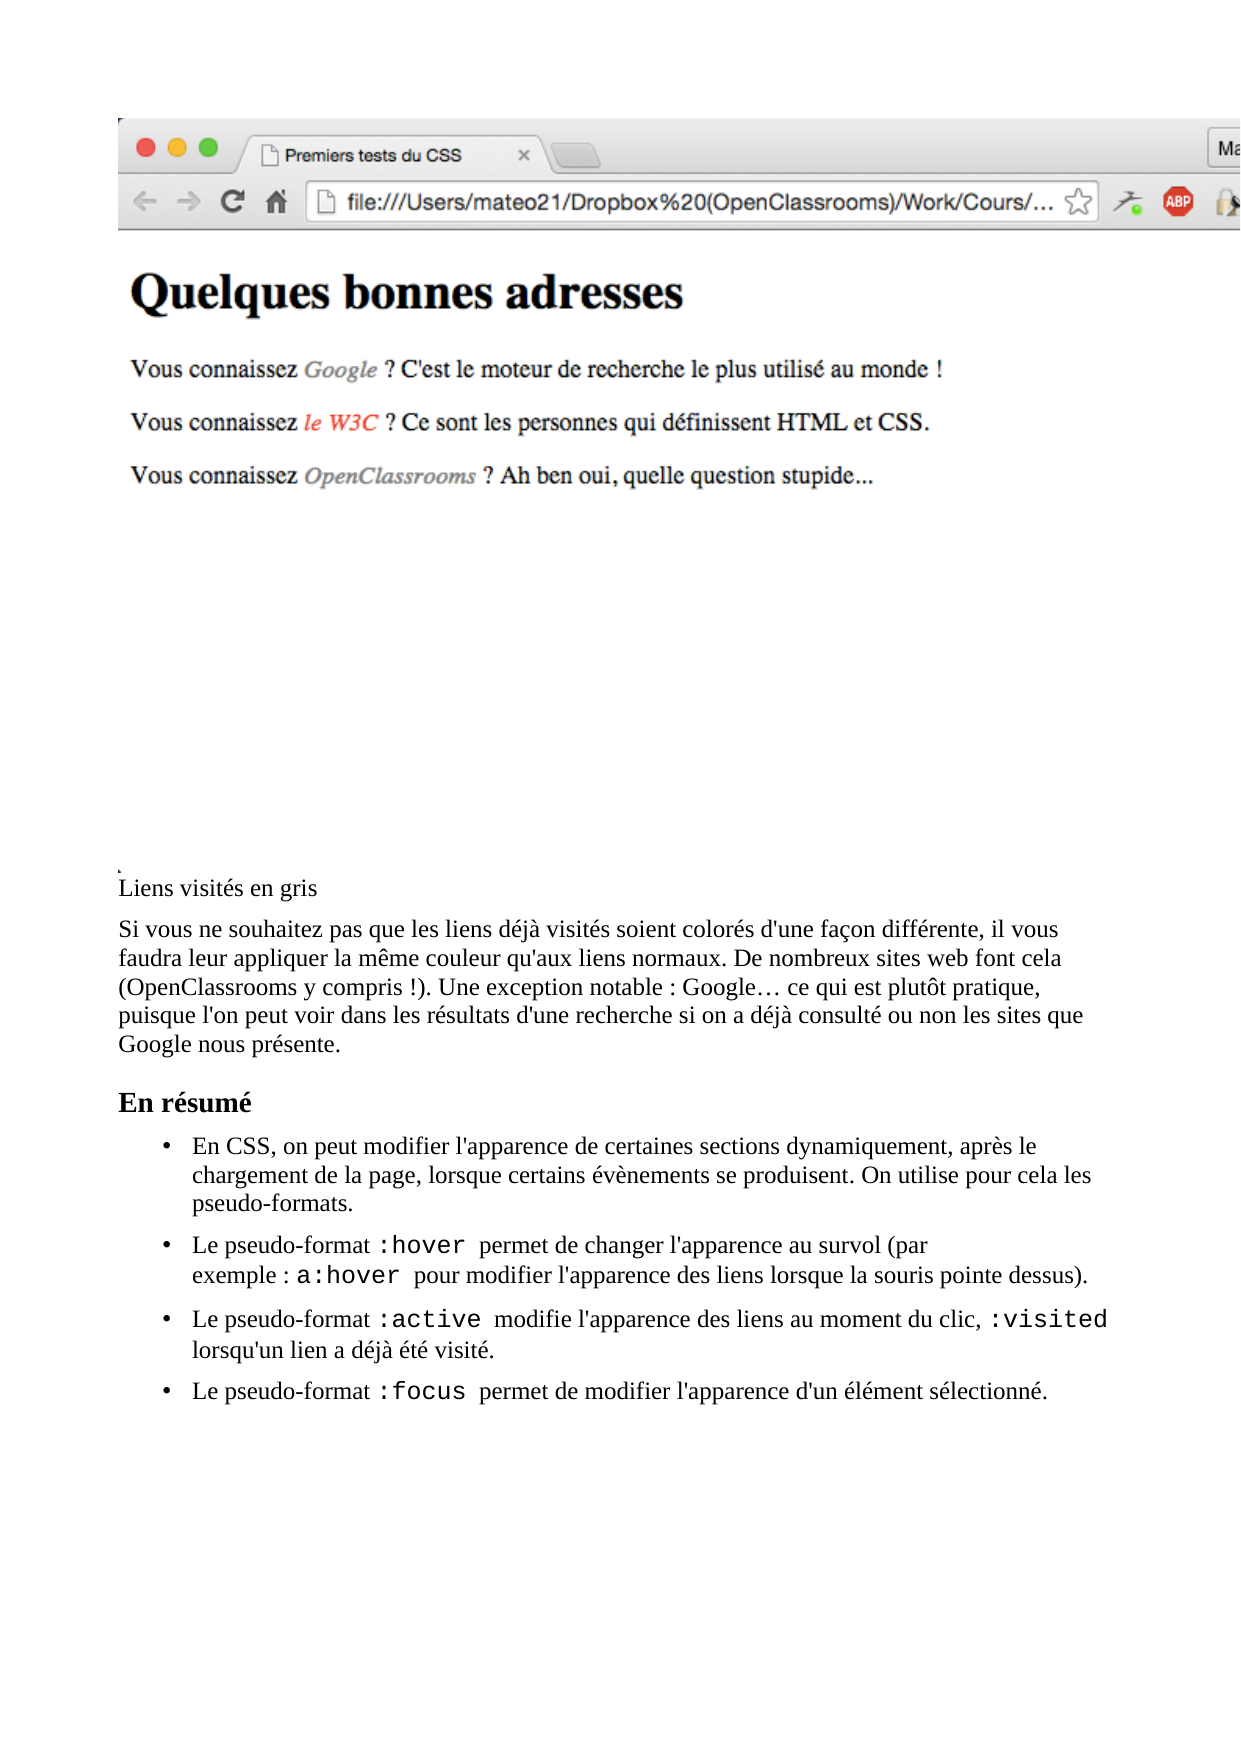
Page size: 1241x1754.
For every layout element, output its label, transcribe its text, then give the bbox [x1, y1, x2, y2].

list Le pseudo-format :focus permet de modifier l'apparence d'un élément sélectionné. [162, 1376, 1122, 1407]
text Si vous ne souhaitez pas que les liens déjà visités soient colorés d'une façon différente, il vous faudra leur appliquer la même couleur qu'aux liens normaux. De nombreux sites web font cela (OpenClassrooms y compris !). Une exception notable : Google… ce qui est plutôt pratique, puisque l'on peut voir dans les résultats d'une recherche si on a déjà consulté ou non les sites que Google nous présente. [118, 914, 1122, 1058]
text Liens visités en gris [118, 873, 1122, 902]
list En CSS, on peut modifier l'apparence de certaines sections dynamiquement, après le chargement de la page, lorsque certains évènements se produisent. On utilise pour cela les pseudo-formats. [162, 1131, 1122, 1217]
list Le pseudo-format :hover permet de changer l'apparence au survol (par exemple : a:hover pour modifier l'apparence des liens lorsque la souris pointe dessus). [162, 1230, 1122, 1291]
subtitle En résumé [118, 1085, 1122, 1118]
picture [118, 118, 1241, 873]
list Le pseudo-format :active modifie l'apparence des liens au moment du clic, :visited lorsqu'un lien a déjà été visité. [162, 1304, 1122, 1363]
